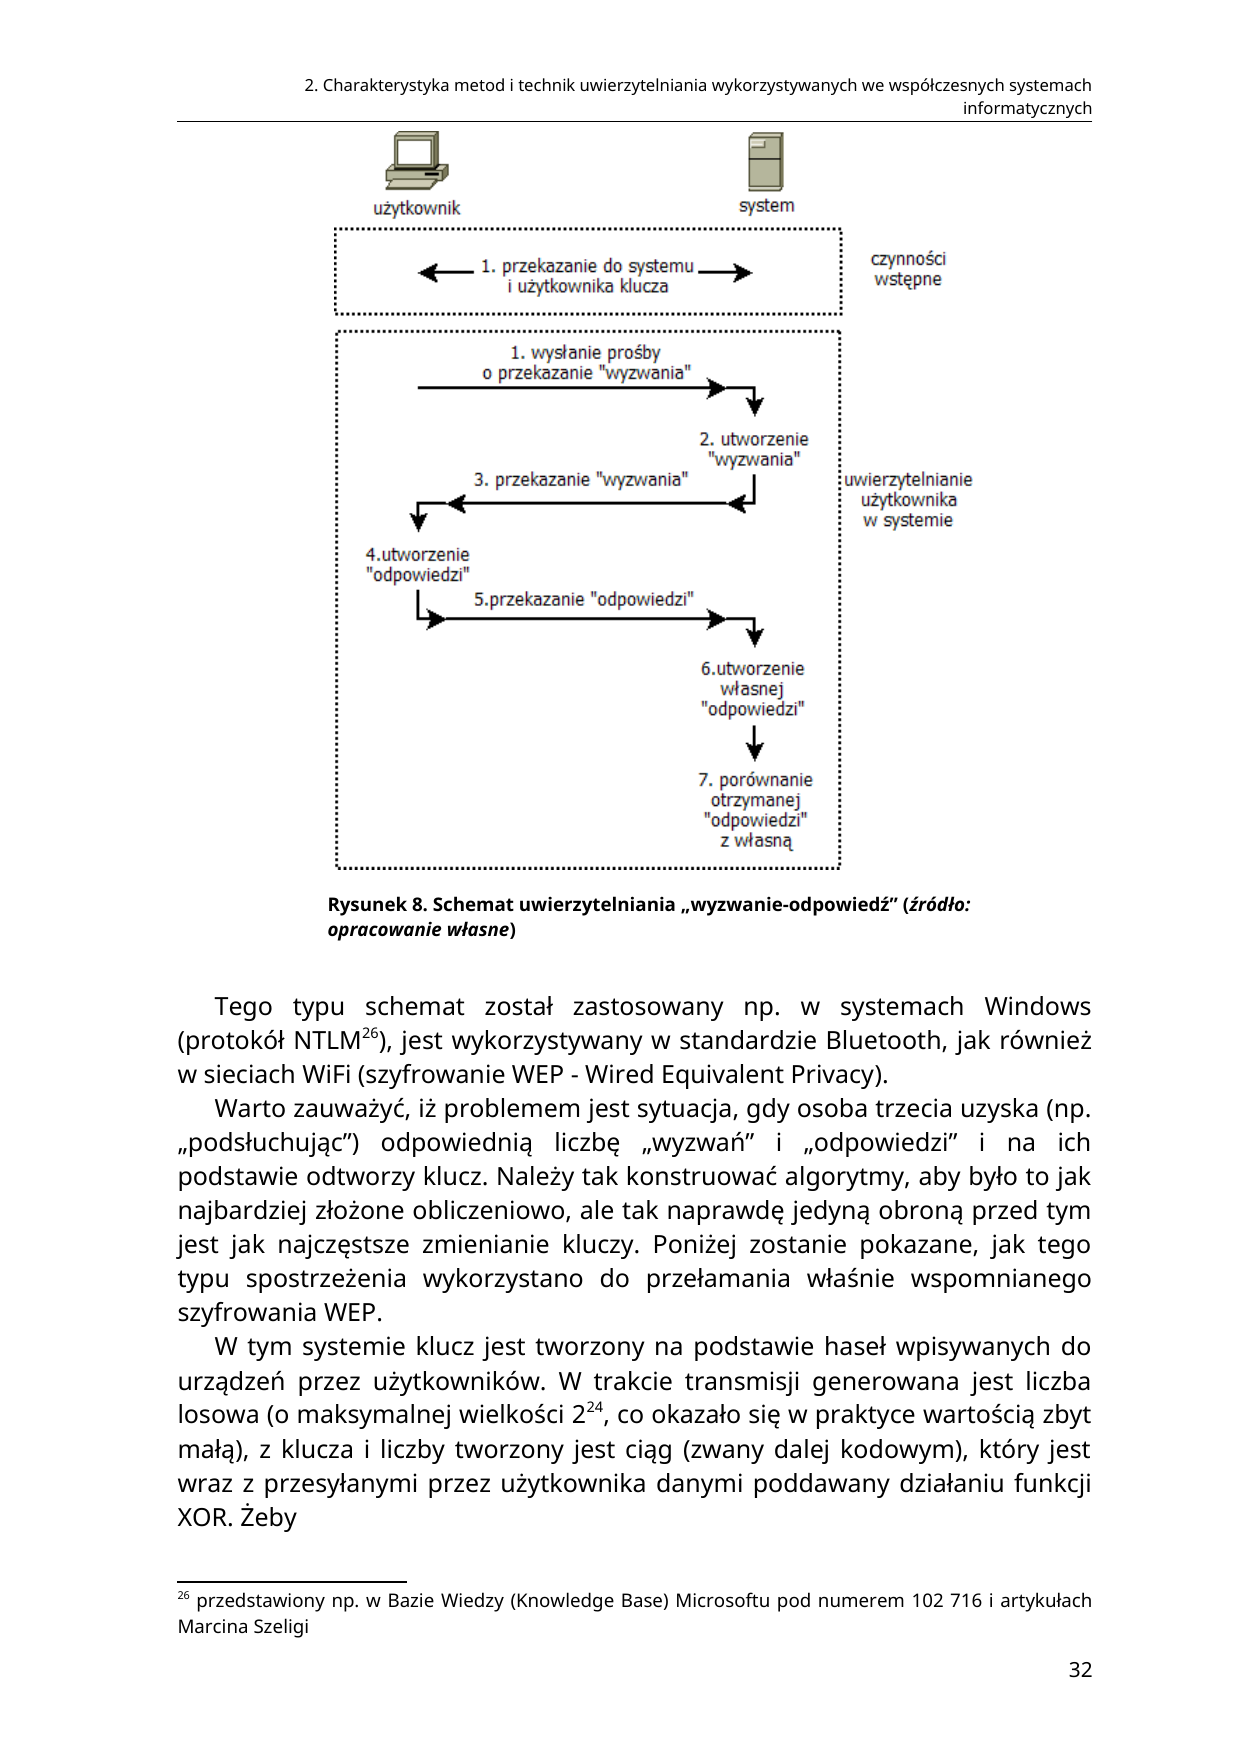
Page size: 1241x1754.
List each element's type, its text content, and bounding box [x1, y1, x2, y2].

text Rysunek 8. Schemat uwierzytelniania „wyzwanie-odpowiedź” (źródło: opracowanie własne) [327, 891, 983, 942]
text W tym systemie klucz jest tworzony na podstawie haseł wpisywanych do urządzeń przez użytkowników. W trakcie transmisji generowana jest liczba losowa (o maksymalnej wielkości 224, co okazało się w praktyce wartością zbyt małą), z klucza i liczby tworzony jest ciąg (zwany dalej kodowym), który jest wraz z przesyłanymi przez użytkownika danymi poddawany działaniu funkcji XOR. Żeby a [177, 1329, 1092, 1533]
text przedstawiony np. w Bazie Wiedzy (Knowledge Base) Microsoftu pod numerem 102 716 i artykułach Marcina Szeligi [177, 1588, 1092, 1639]
picture [334, 131, 973, 870]
text Tego typu schemat został zastosowany np. w systemach Windows (protokół NTLM), jest wykorzystywany w standardzie Bluetooth, jak również w sieciach WiFi (szyfrowanie WEP - Wired Equivalent Privacy). [177, 988, 1092, 1091]
text Warto zauważyć, iż problemem jest sytuacja, gdy osoba trzecia uzyska (np. „podsłuchując”) odpowiednią liczbę „wyzwań” i „odpowiedzi” i na ich podstawie odtworzy klucz. Należy tak konstruować algorytmy, aby było to jak najbardziej złożone obliczeniowo, ale tak naprawdę jedyną obroną przed tym jest jak najczęstsze zmienianie kluczy. Poniżej zostanie pokazane, jak tego typu spostrzeżenia wykorzystano do przełamania właśnie wspomnianego szyfrowania WEP. [177, 1091, 1092, 1329]
